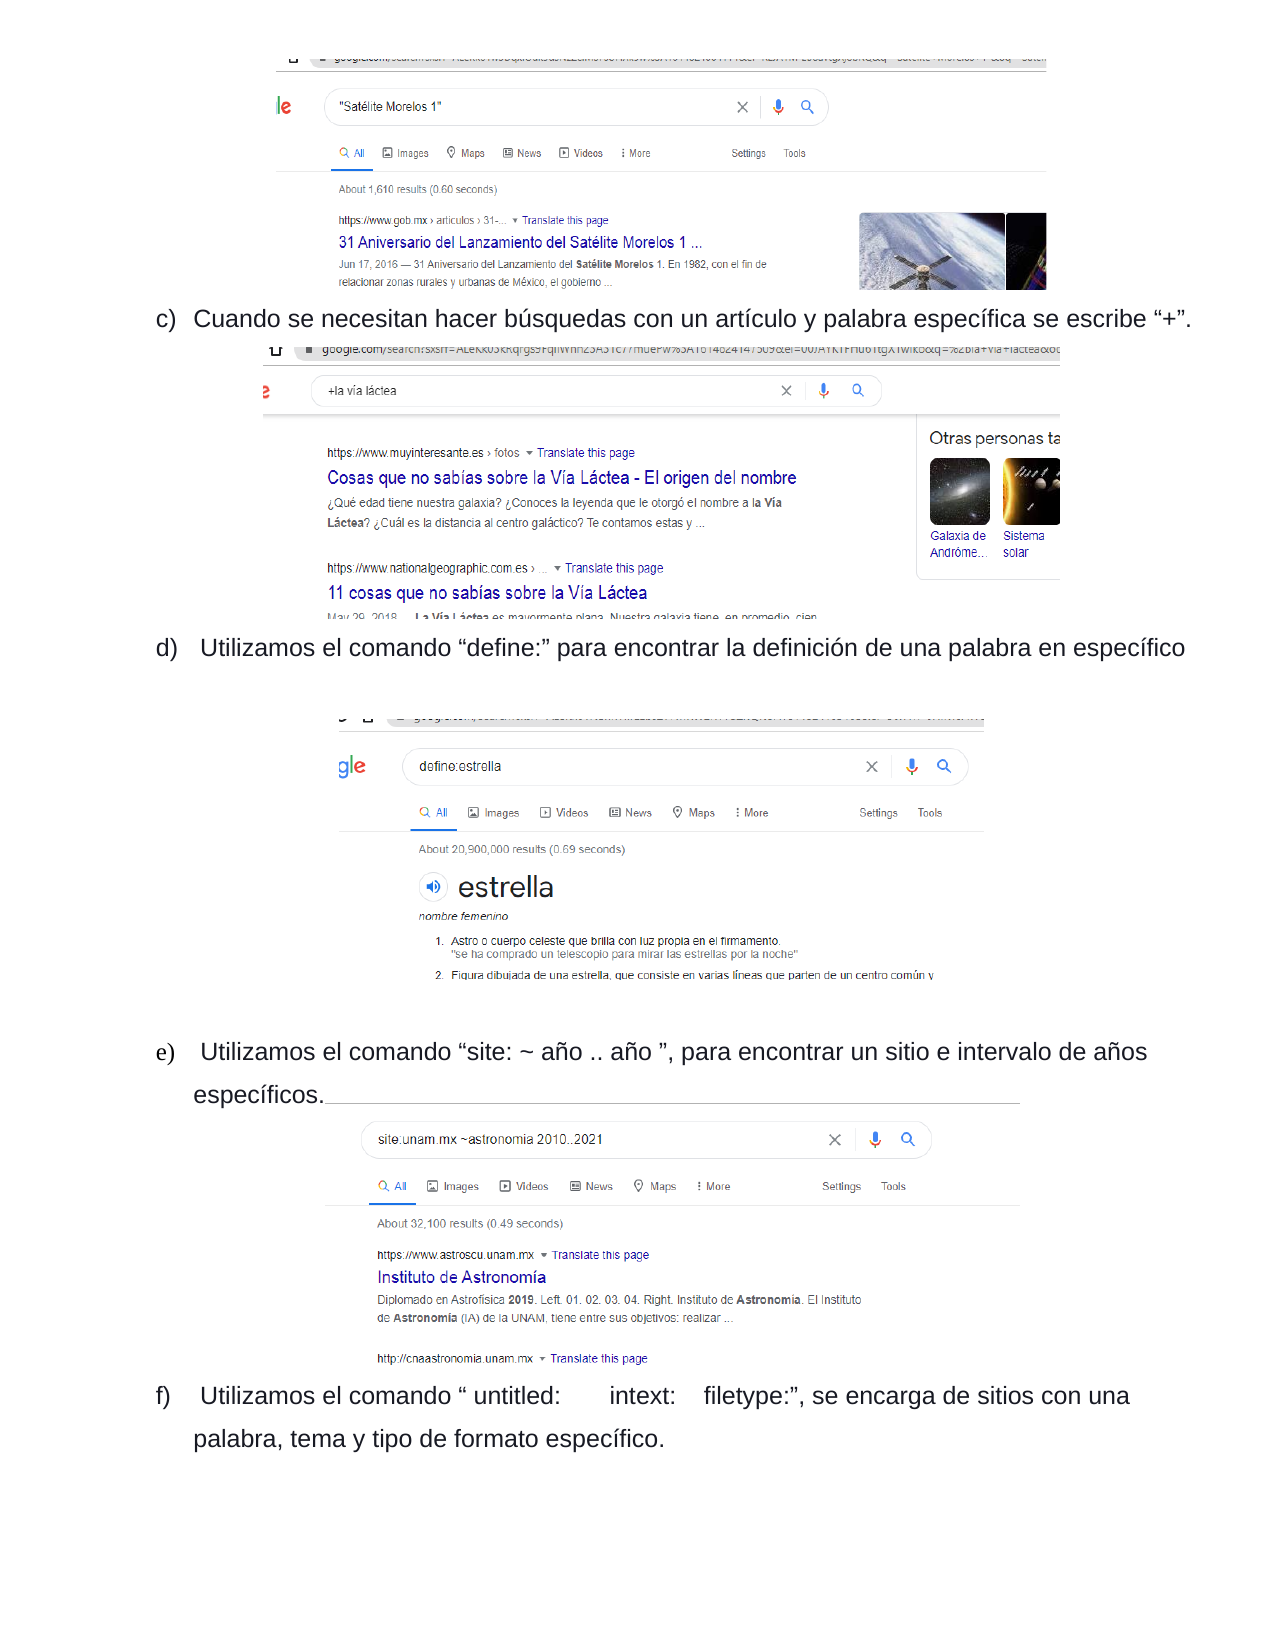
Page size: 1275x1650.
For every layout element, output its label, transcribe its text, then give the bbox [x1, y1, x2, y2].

list Utilizamos el comando “define:” para encontrar la definición de una palabra en específico [156, 633, 1205, 662]
list Utilizamos el comando “site: ~ año .. año ”, para encontrar un sitio e intervalo de años específicos. [156, 1037, 1205, 1366]
list Utilizamos el comando “ untitled: intext: filetype:”, se encarga de sitios con una palabra, tema y tipo de formato específico. [156, 1381, 1205, 1452]
list Cuando se necesitan hacer búsquedas con un artículo y palabra específica se escribe “+”. [156, 304, 1205, 333]
